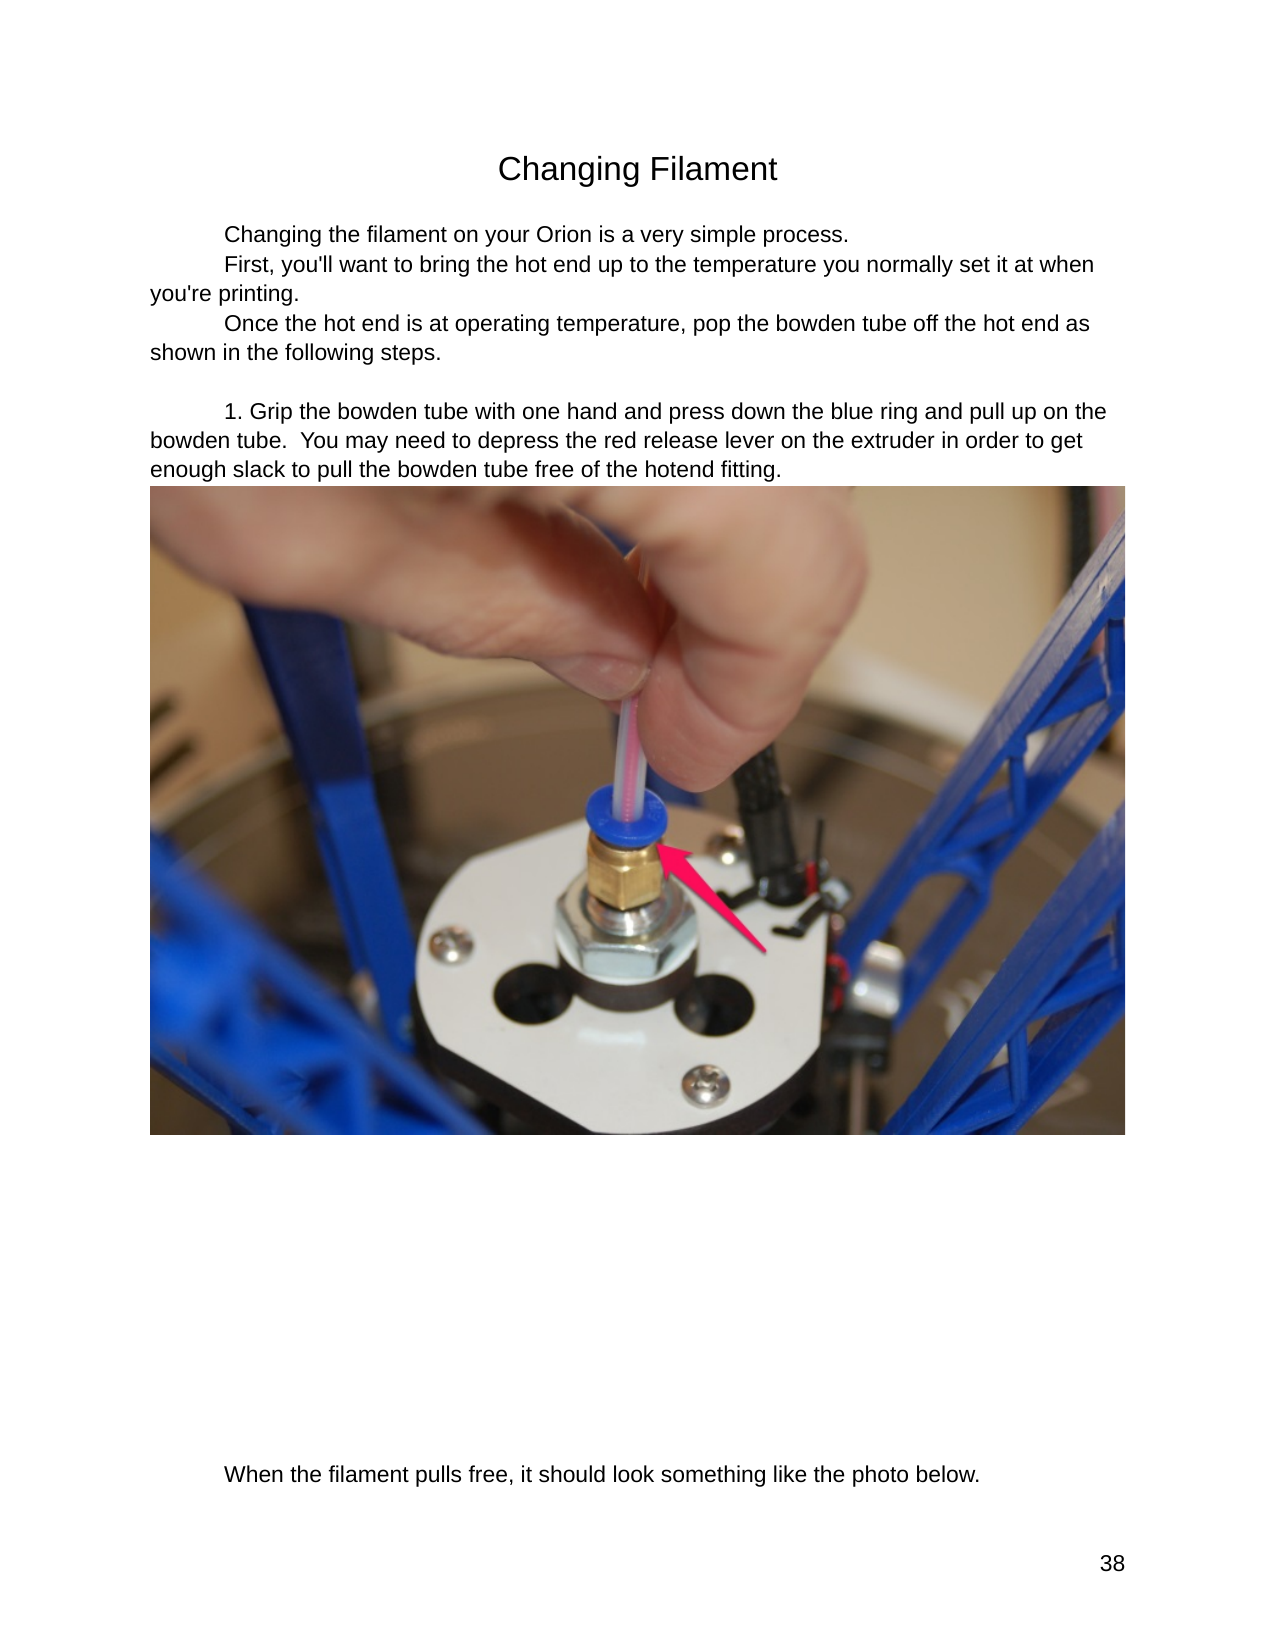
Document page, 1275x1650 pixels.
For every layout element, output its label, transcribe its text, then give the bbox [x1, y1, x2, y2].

text Changing the filament on your Orion is a very simple process. [150, 222, 1125, 248]
text 1. Grip the bowden tube with one hand and press down the blue ring and pull up on the bowden tube. You may need to depress the red release lever on the extruder in order to get enough slack to pull the bowden tube free of the hotend fitting. [150, 398, 1125, 483]
subtitle Changing Filament [150, 150, 1125, 187]
text Once the hot end is at operating temperature, pop the bowden tube off the hot end as shown in the following steps. [150, 310, 1125, 365]
text First, you'll want to bring the hot end up to the temperature you normally set it at when you're printing. [150, 252, 1125, 307]
text When the filament pulls free, it should look something like the photo below. [150, 1462, 1125, 1487]
picture [150, 486, 1125, 1135]
